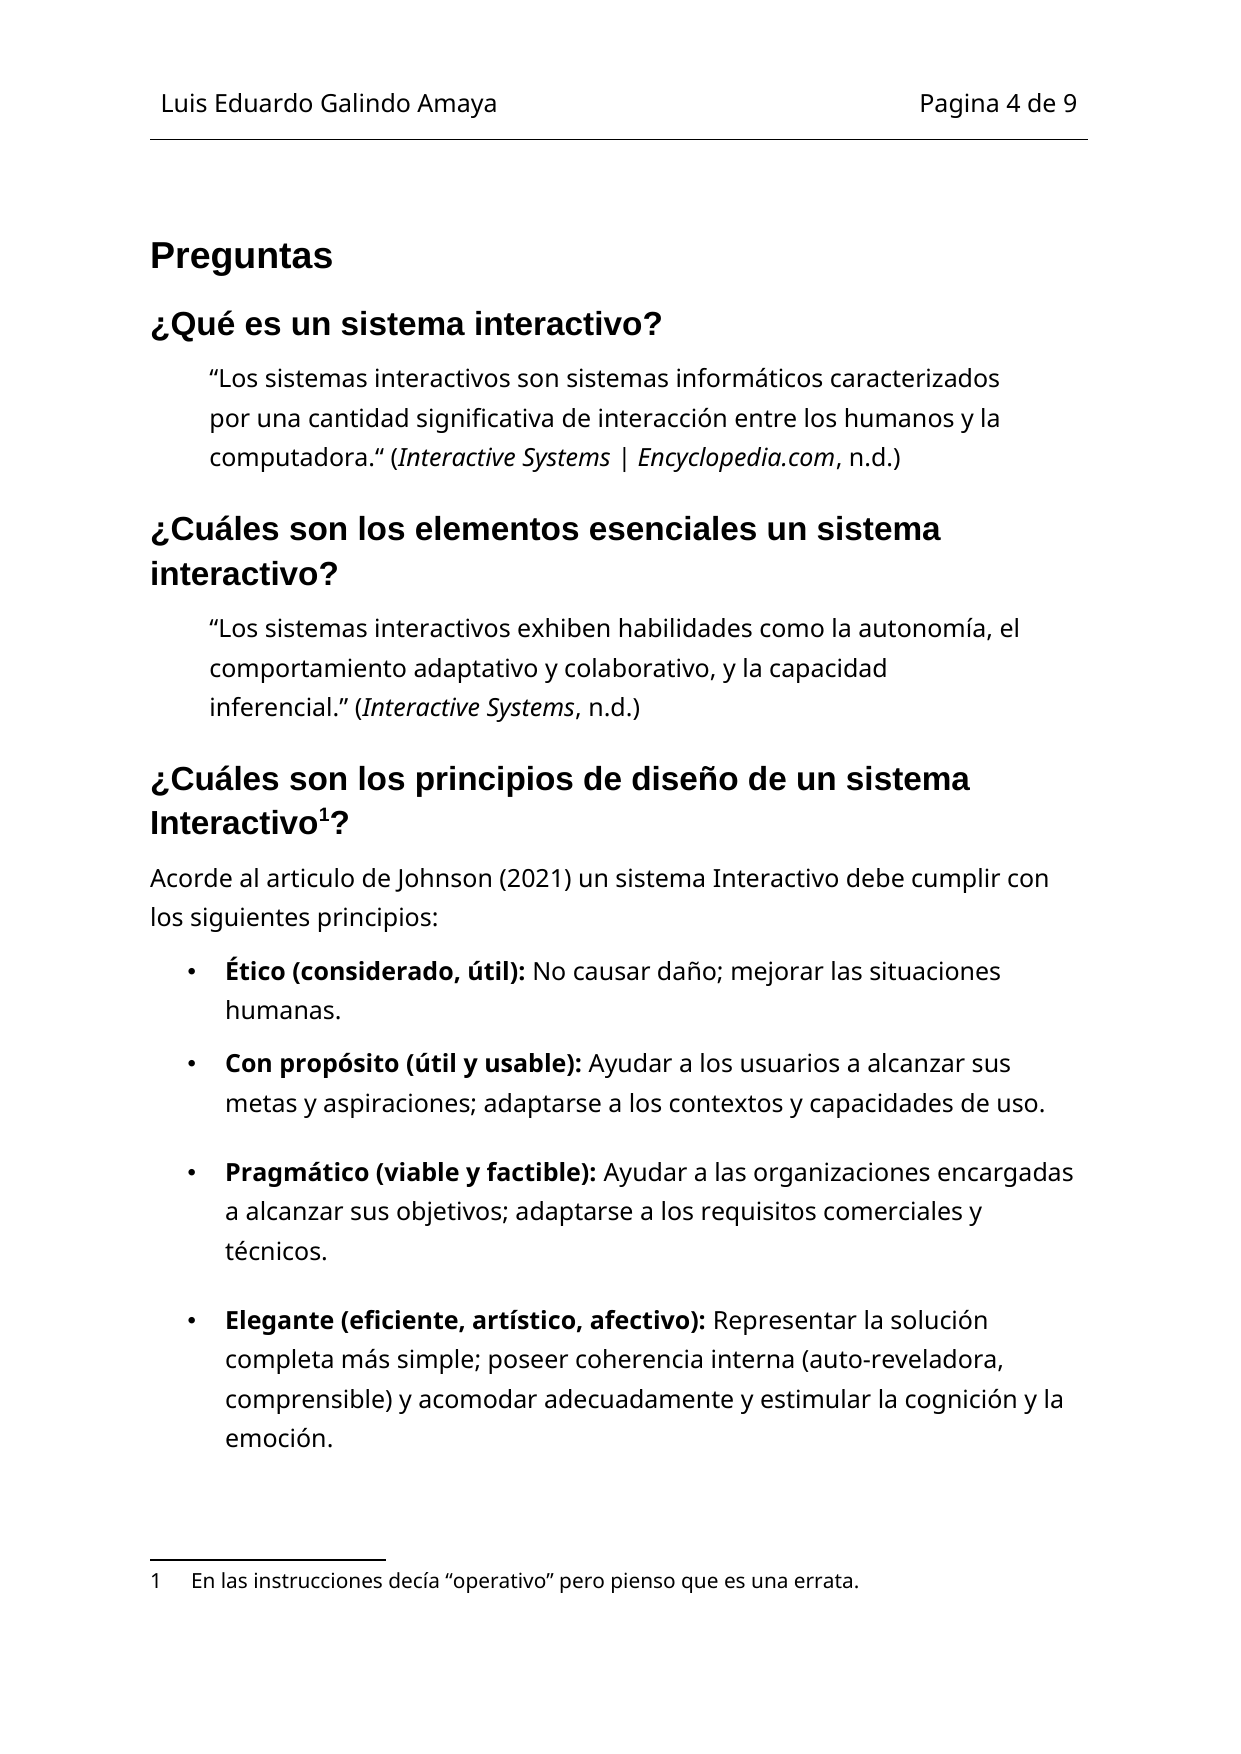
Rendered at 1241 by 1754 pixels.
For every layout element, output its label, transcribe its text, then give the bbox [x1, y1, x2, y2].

list Con propósito (útil y usable): Ayudar a los usuarios a alcanzar sus metas y aspiraciones; adaptarse a los contextos y capacidades de uso. [187, 1046, 1090, 1120]
subtitle ¿Cuáles son los elementos esenciales un sistema interactivo? [150, 509, 1090, 592]
text “Los sistemas interactivos exhiben habilidades como la autonomía, el comportamiento adaptativo y colaborativo, y la capacidad inferencial.” (Interactive Systems, n.d.) [209, 611, 1031, 724]
list Pragmático (viable y factible): Ayudar a las organizaciones encargadas a alcanzar sus objetivos; adaptarse a los requisitos comerciales y técnicos. [187, 1154, 1090, 1268]
subtitle ¿Qué es un sistema interactivo? [150, 304, 1090, 342]
text En las instrucciones decía “operativo” pero pienso que es una errata. [150, 1566, 1090, 1594]
text Acorde al articulo de Johnson (2021) un sistema Interactivo debe cumplir con los siguientes principios: [150, 860, 1090, 933]
text “Los sistemas interactivos son sistemas informáticos caracterizados por una cantidad significativa de interacción entre los humanos y la computadora.“ (Interactive Systems | Encyclopedia.com, n.d.) [209, 361, 1031, 474]
list Ético (considerado, útil): No causar daño; mejorar las situaciones humanas. [187, 953, 1090, 1026]
subtitle ¿Cuáles son los principios de diseño de un sistema Interactivo? [150, 759, 1090, 842]
list Elegante (eficiente, artístico, afectivo): Representar la solución completa más simple; poseer coherencia interna (auto-reveladora, comprensible) y acomodar adecuadamente y estimular la cognición y la emoción. [187, 1302, 1090, 1455]
subtitle Preguntas [150, 233, 1090, 276]
